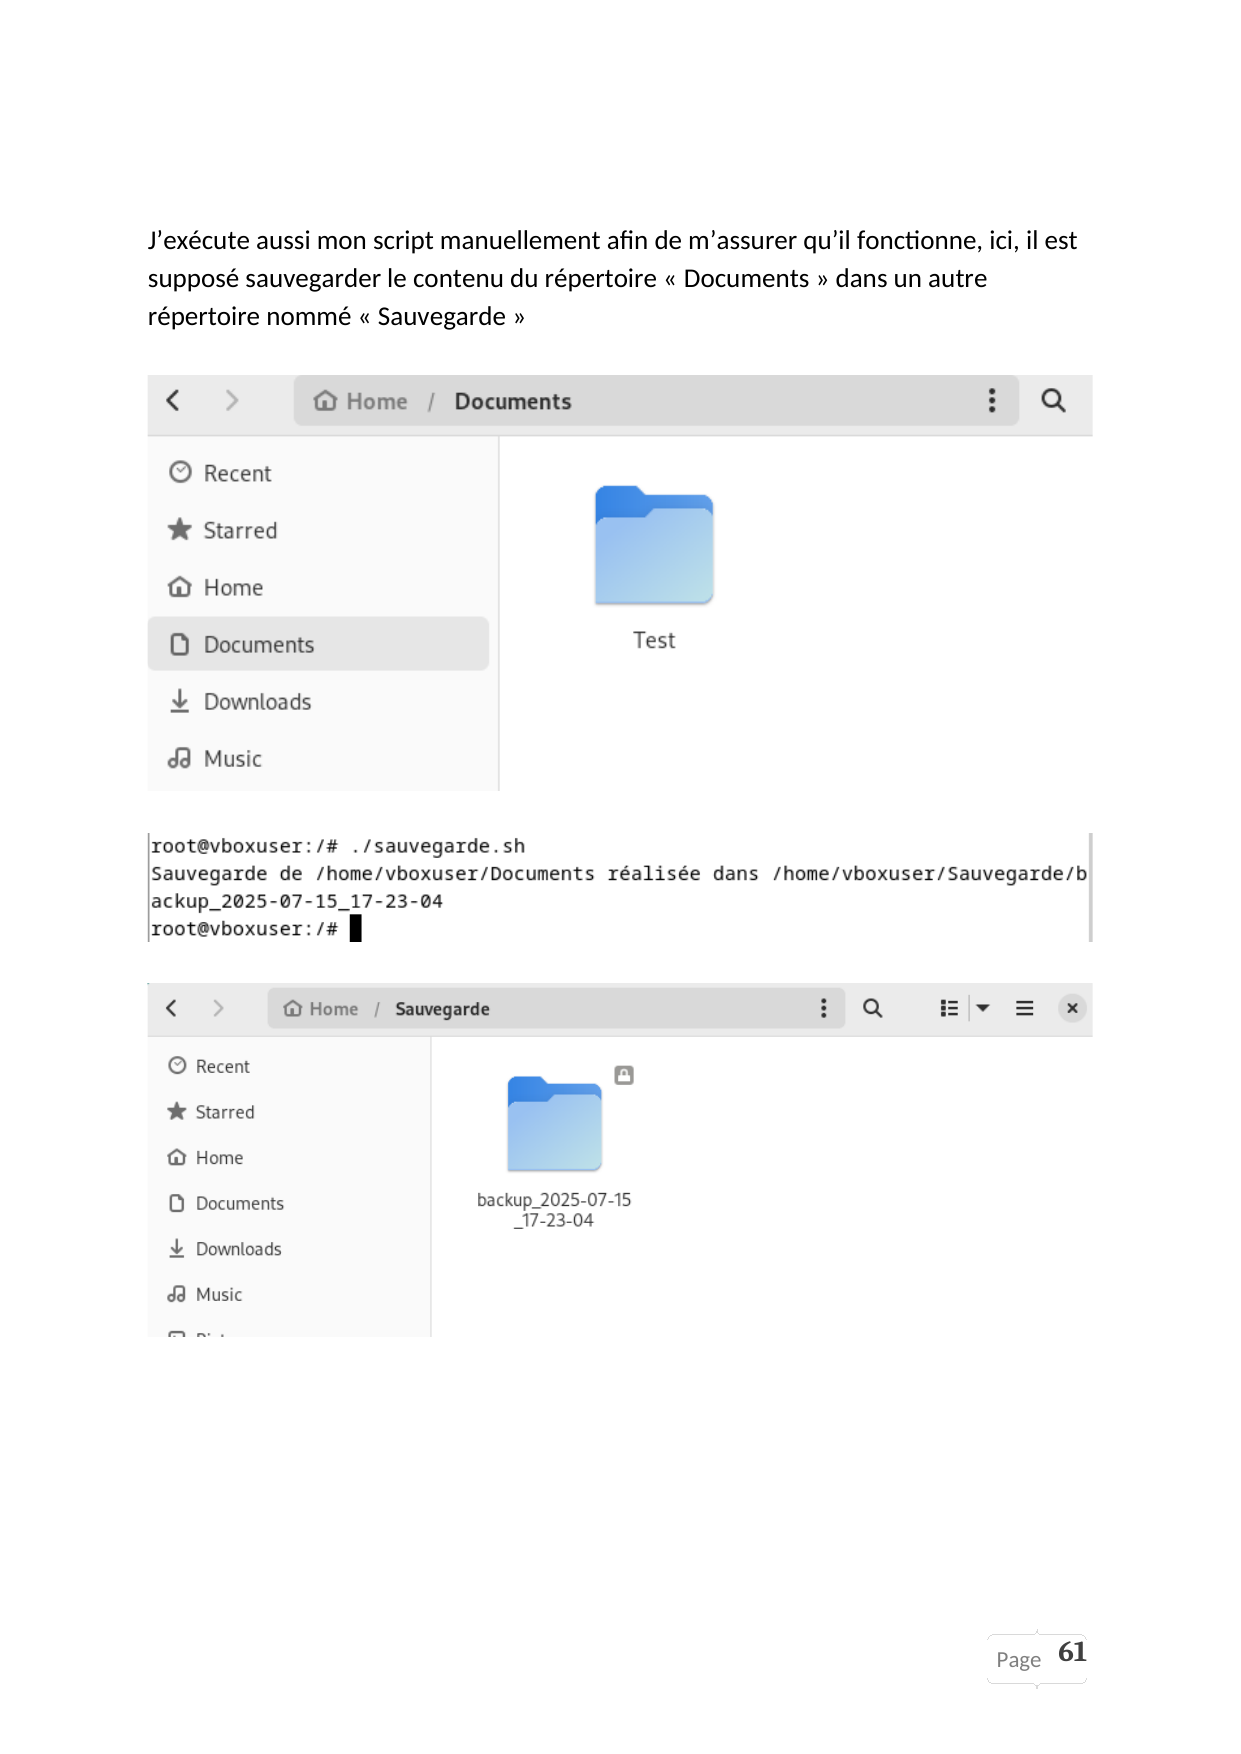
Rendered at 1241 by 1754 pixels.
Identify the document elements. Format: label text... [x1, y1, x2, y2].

picture [147, 983, 1093, 1337]
picture [147, 375, 1093, 791]
text [148, 791, 1093, 833]
text J’exécute aussi mon script manuellement afin de m’assurer qu’il fonctionne, ici, il est supposé sauvegarder le contenu du répertoire « Documents » dans un autre répertoire nommé « Sauvegarde » [148, 148, 1093, 375]
text [148, 942, 1093, 983]
picture [147, 833, 1093, 942]
text [148, 1337, 1093, 1558]
